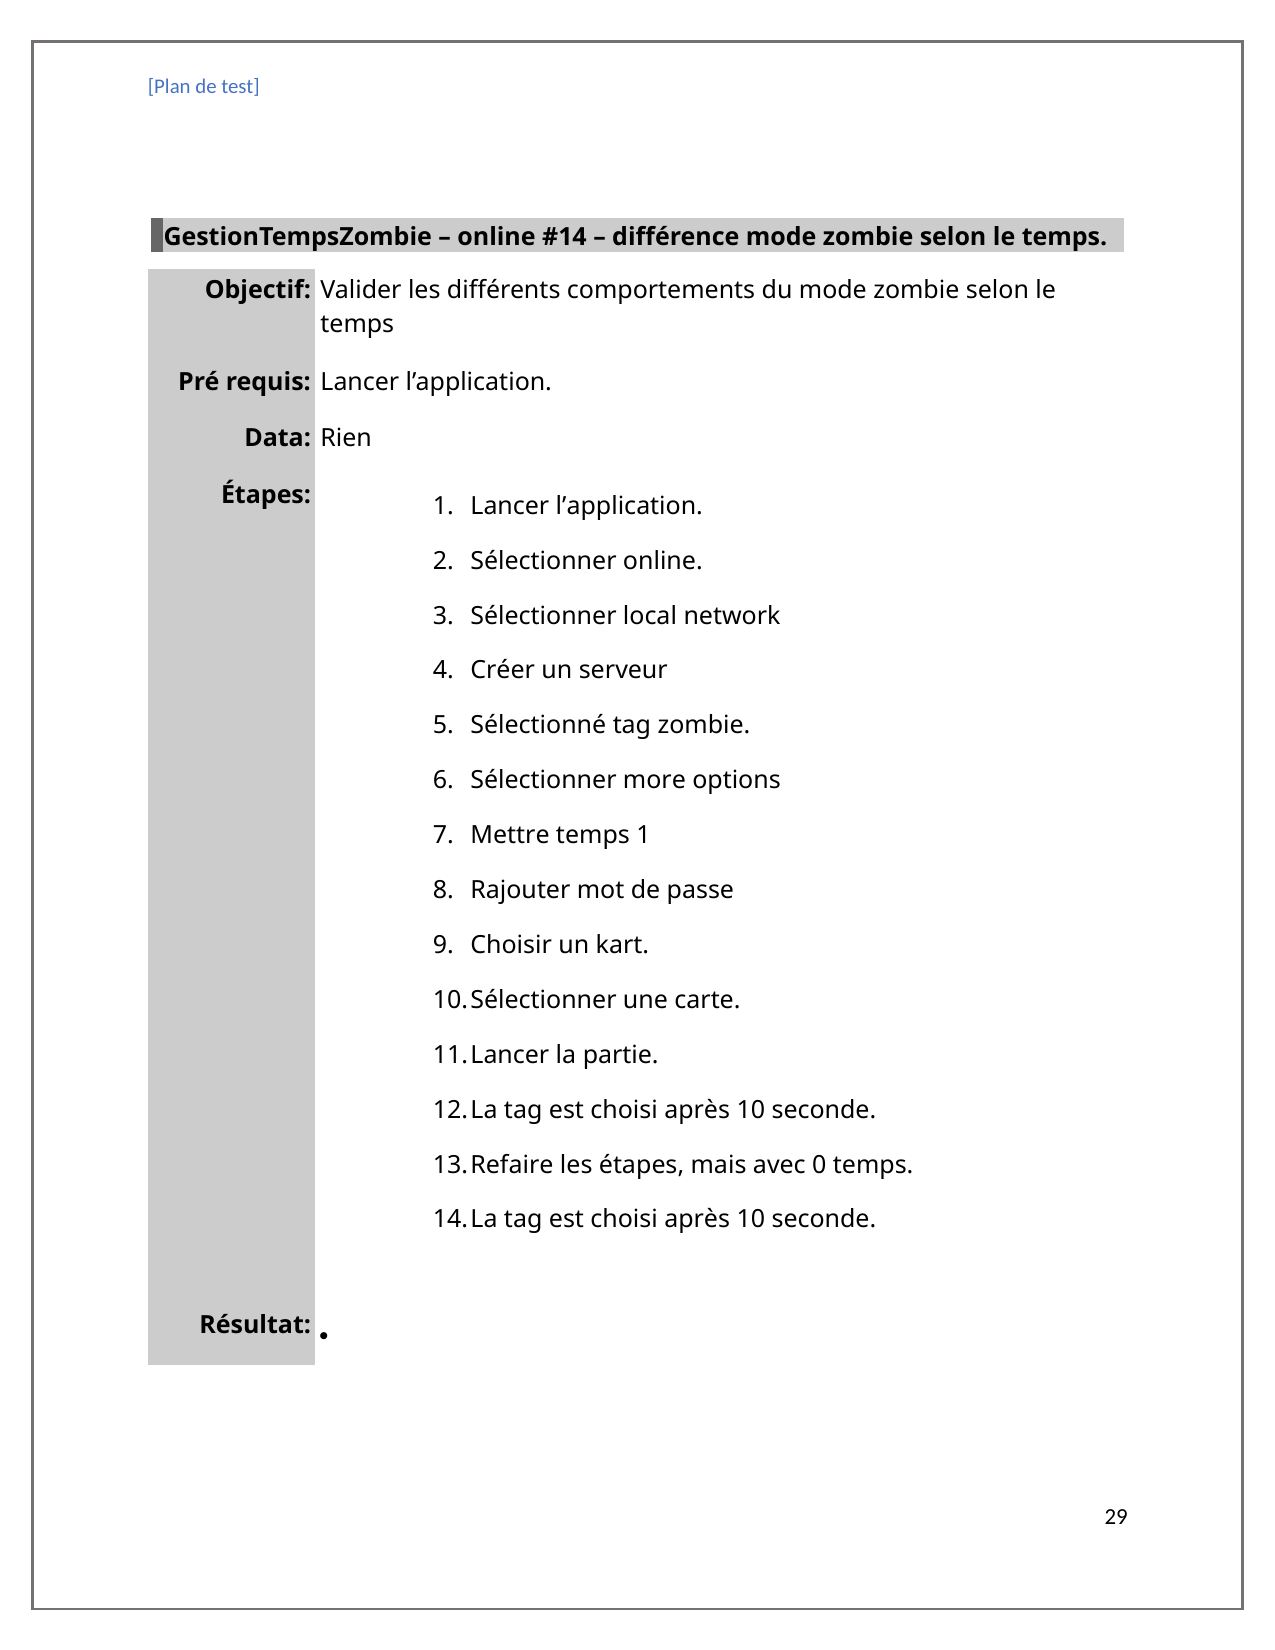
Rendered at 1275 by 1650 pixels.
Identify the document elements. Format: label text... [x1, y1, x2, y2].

table_cell Étapes: [148, 474, 315, 1304]
table_cell Lancer l’application. [315, 360, 1127, 417]
subtitle GestionTempsZombie – online #14 – différence mode zombie selon le temps. [163, 218, 1124, 252]
table_header Valider les différents comportements du mode zombie selon le temps [315, 269, 1127, 360]
table_cell Résultat: [148, 1304, 315, 1365]
table_cell Rien [315, 417, 1127, 474]
table_cell Lancer l’application. Sélectionner online. Sélectionner local network Créer un serveur Sélectionné tag zombie. Sélectionner more options Mettre temps 1 Rajouter mot de passe Choisir un kart. Sélectionner une carte. Lancer la partie. La tag est choisi après 10 seconde. Refaire les étapes, mais avec 0 temps. La tag est choisi après 10 seconde. [315, 474, 1127, 1304]
table_cell Pré requis: [148, 360, 315, 417]
table_cell [315, 1304, 1127, 1365]
table_cell Data: [148, 417, 315, 474]
table_header Objectif: [148, 269, 315, 360]
